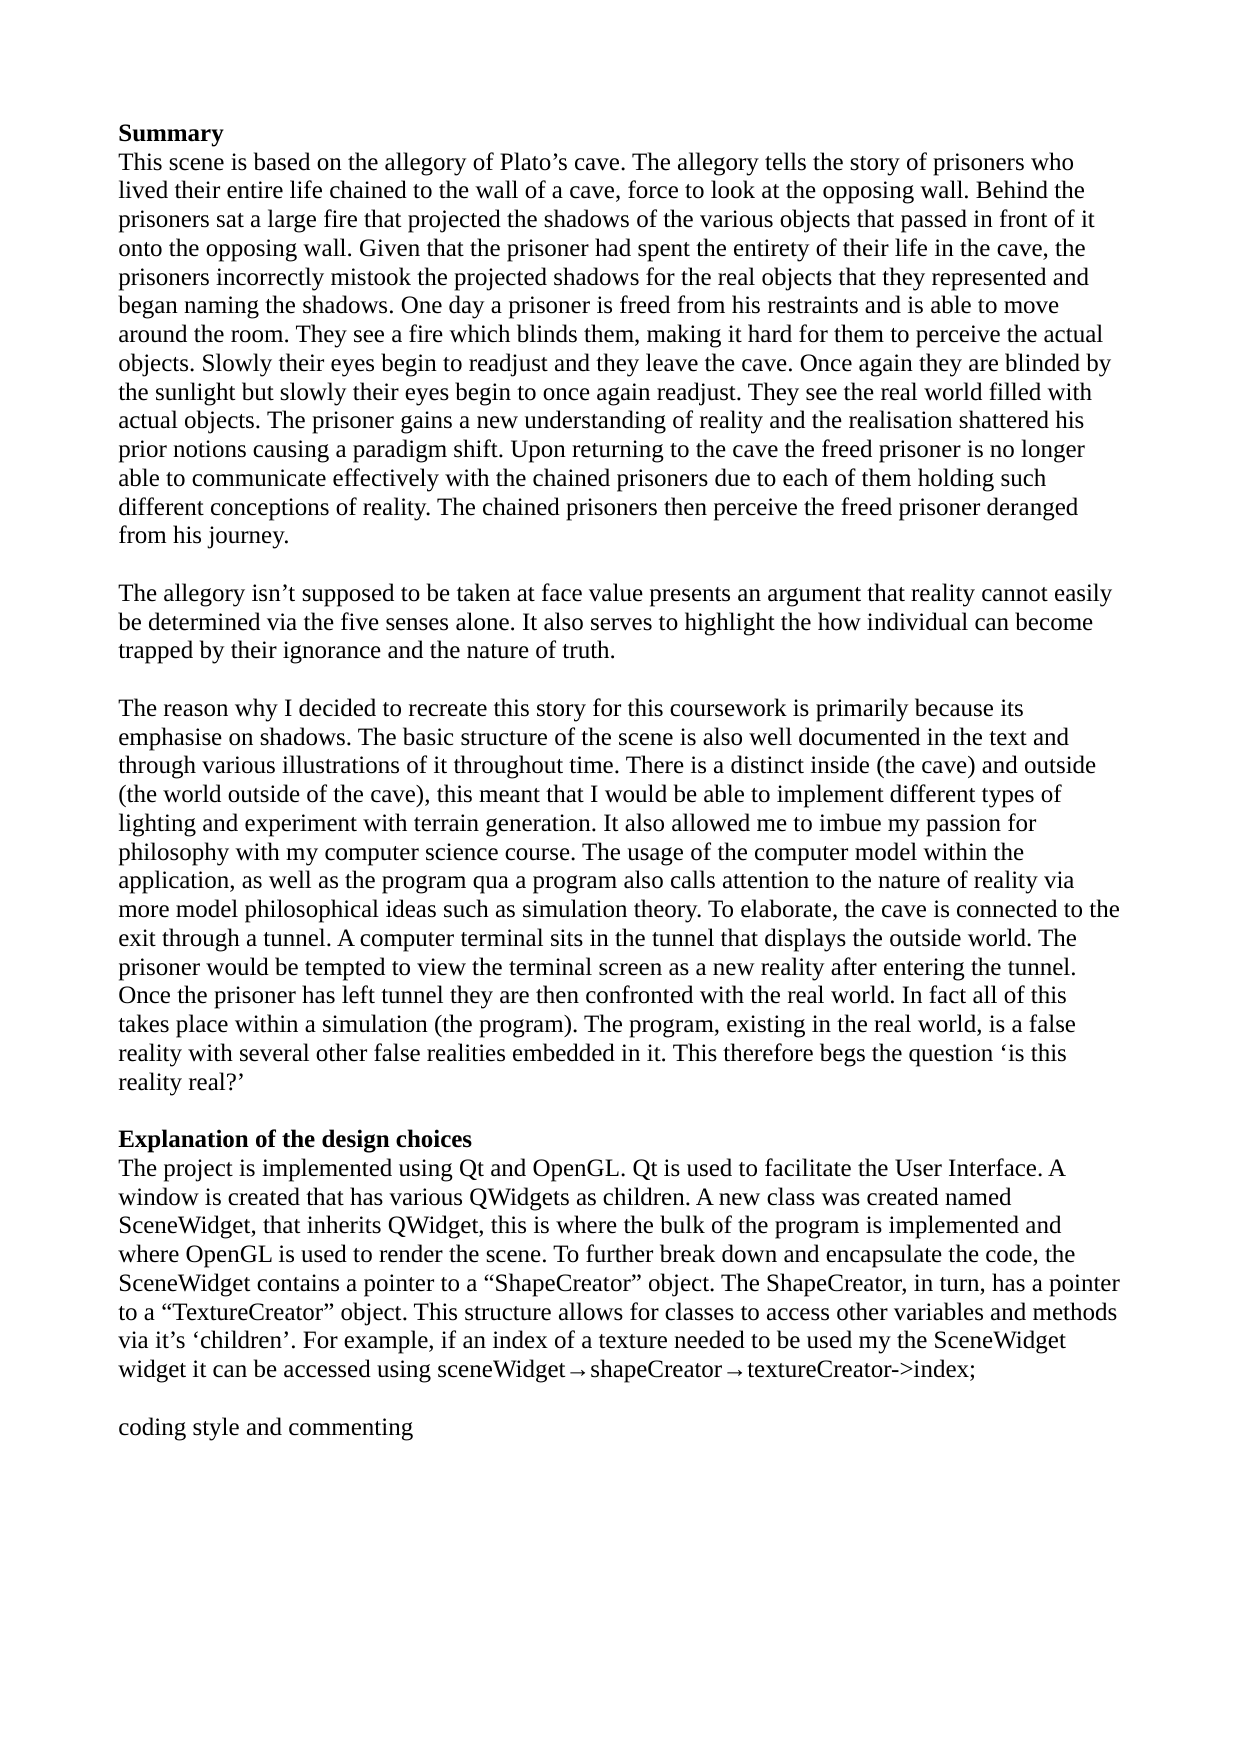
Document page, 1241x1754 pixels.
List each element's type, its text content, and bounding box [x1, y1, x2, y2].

text This scene is based on the allegory of Plato’s cave. The allegory tells the story of prisoners who lived their entire life chained to the wall of a cave, force to look at the opposing wall. Behind the prisoners sat a large fire that projected the shadows of the various objects that passed in front of it onto the opposing wall. Given that the prisoner had spent the entirety of their life in the cave, the prisoners incorrectly mistook the projected shadows for the real objects that they represented and began naming the shadows. One day a prisoner is freed from his restraints and is able to move around the room. They see a fire which blinds them, making it hard for them to perceive the actual objects. Slowly their eyes begin to readjust and they leave the cave. Once again they are blinded by the sunlight but slowly their eyes begin to once again readjust. They see the real world filled with actual objects. The prisoner gains a new understanding of reality and the realisation shattered his prior notions causing a paradigm shift. Upon returning to the cave the freed prisoner is no longer able to communicate effectively with the chained prisoners due to each of them holding such different conceptions of reality. The chained prisoners then perceive the freed prisoner deranged from his journey. The allegory isn’t supposed to be taken at face value presents an argument that reality cannot easily be determined via the five senses alone. It also serves to highlight the how individual can become trapped by their ignorance and the nature of truth. The reason why I decided to recreate this story for this coursework is primarily because its emphasise on shadows. The basic structure of the scene is also well documented in the text and through various illustrations of it throughout time. There is a distinct inside (the cave) and outside (the world outside of the cave), this meant that I would be able to implement different types of lighting and experiment with terrain generation. It also allowed me to imbue my passion for philosophy with my computer science course. The usage of the computer model within the application, as well as the program qua a program also calls attention to the nature of reality via more model philosophical ideas such as simulation theory. To elaborate, the cave is connected to the exit through a tunnel. A computer terminal sits in the tunnel that displays the outside world. The prisoner would be tempted to view the terminal screen as a new reality after entering the tunnel. Once the prisoner has left tunnel they are then confronted with the real world. In fact all of this takes place within a simulation (the program). The program, existing in the real world, is a false reality with several other false realities embedded in it. This therefore begs the question ‘is this reality real?’ [118, 147, 1122, 1096]
text Summary [118, 118, 1122, 147]
text coding style and commenting [118, 1412, 1122, 1441]
text The project is implemented using Qt and OpenGL. Qt is used to facilitate the User Interface. A window is created that has various QWidgets as children. A new class was created named SceneWidget, that inherits QWidget, this is where the bulk of the program is implemented and where OpenGL is used to render the scene. To further break down and encapsulate the code, the SceneWidget contains a pointer to a “ShapeCreator” object. The ShapeCreator, in turn, has a pointer to a “TextureCreator” object. This structure allows for classes to access other variables and methods via it’s ‘children’. For example, if an index of a texture needed to be used my the SceneWidget widget it can be accessed using sceneWidget→shapeCreator→textureCreator->index; [118, 1153, 1122, 1383]
text Explanation of the design choices [118, 1124, 1122, 1153]
